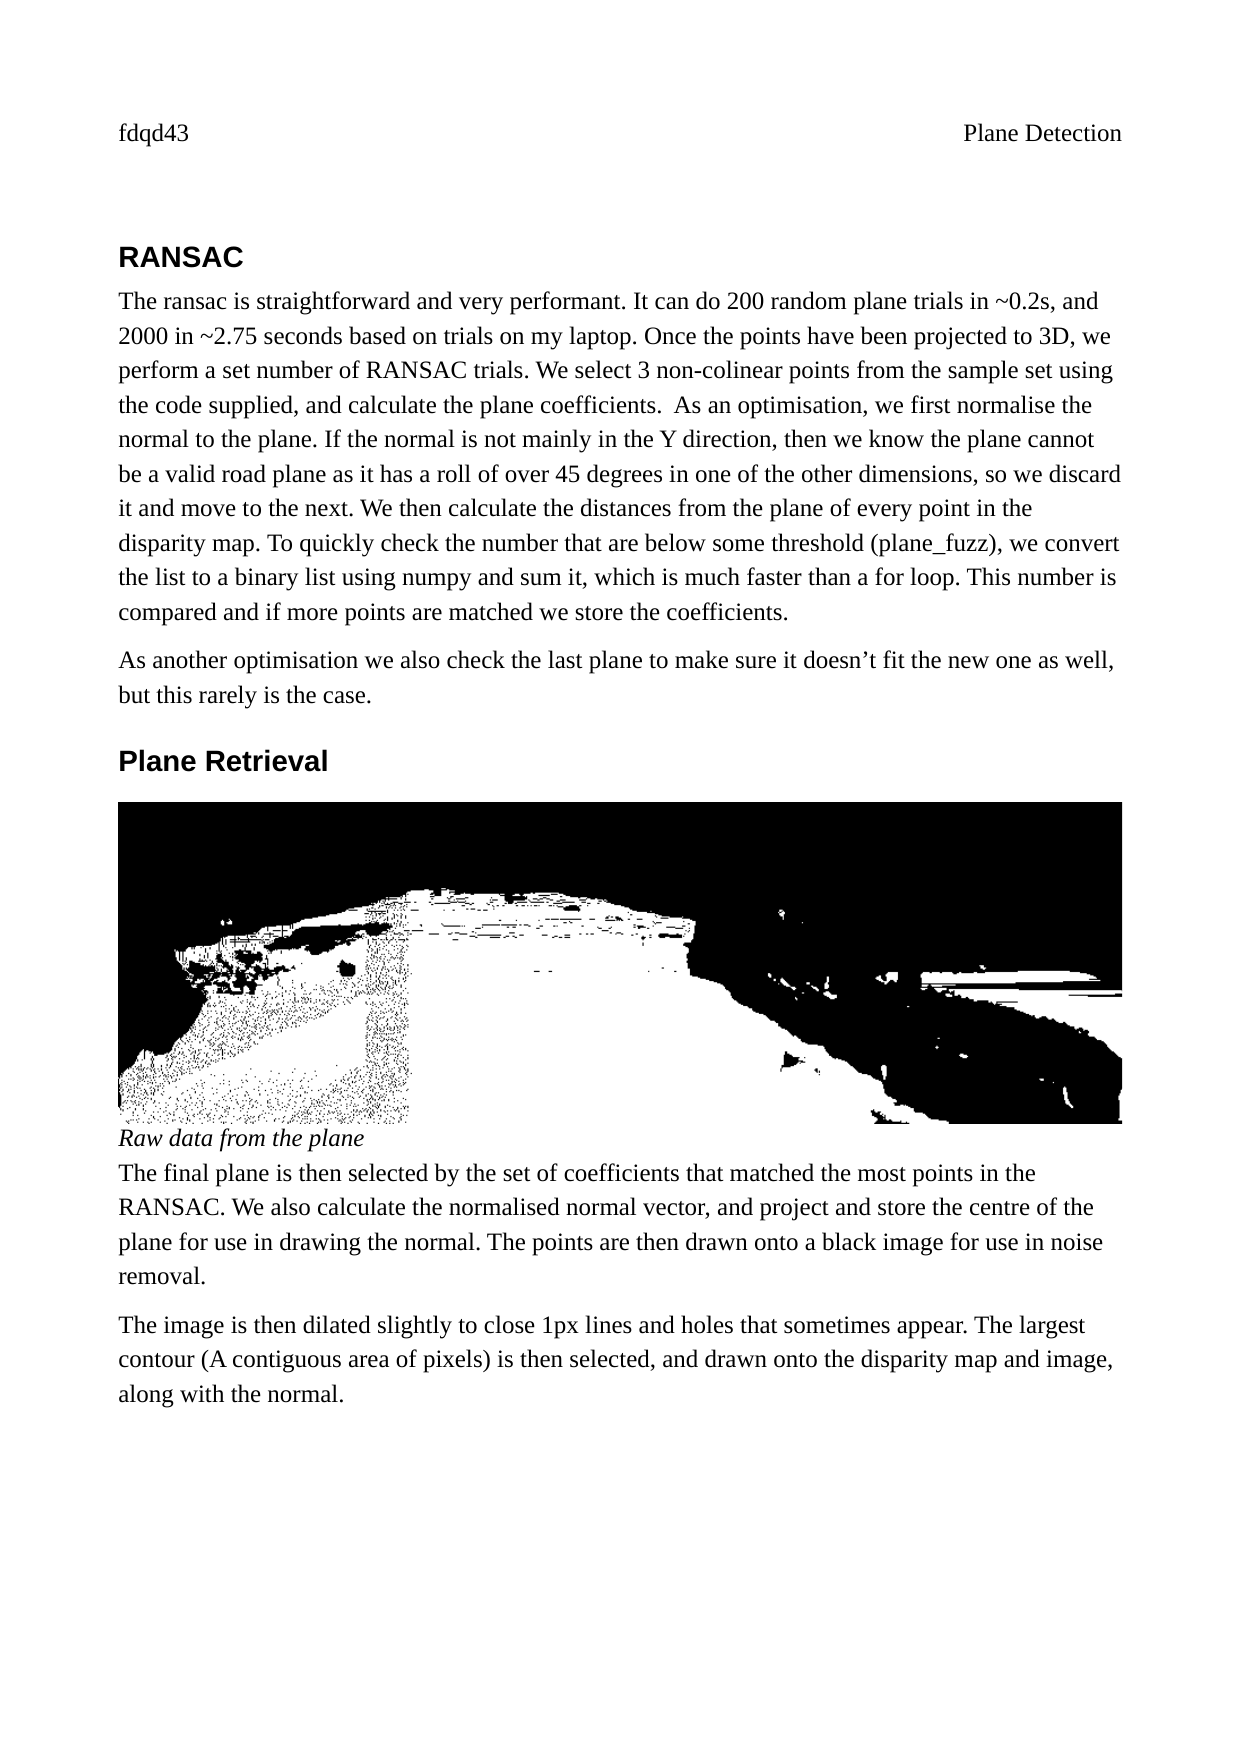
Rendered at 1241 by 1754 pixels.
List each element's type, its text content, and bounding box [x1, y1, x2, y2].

text The ransac is straightforward and very performant. It can do 200 random plane trials in ~0.2s, and 2000 in ~2.75 seconds based on trials on my laptop. Once the points have been projected to 3D, we perform a set number of RANSAC trials. We select 3 non-colinear points from the sample set using the code supplied, and calculate the plane coefficients. As an optimisation, we first normalise the normal to the plane. If the normal is not mainly in the Y direction, then we know the plane cannot be a valid road plane as it has a roll of over 45 degrees in one of the other dimensions, so we discard it and move to the next. We then calculate the distances from the plane of every point in the disparity map. To quickly check the number that are below some threshold (plane_fuzz), we convert the list to a binary list using numpy and sum it, which is much faster than a for loop. This number is compared and if more points are matched we store the coefficients. [118, 286, 1122, 625]
subtitle Plane Retrieval [118, 744, 1122, 777]
picture [118, 802, 1123, 1124]
text The image is then dilated slightly to close 1px lines and holes that sometimes appear. The largest contour (A contiguous area of pixels) is then selected, and drawn onto the disparity map and image, along with the normal. [118, 1310, 1122, 1408]
text The final plane is then selected by the set of coefficients that matched the most points in the RANSAC. We also calculate the normalised normal vector, and project and store the centre of the plane for use in drawing the normal. The points are then drawn onto a black image for use in noise removal. [118, 1152, 1122, 1290]
text [118, 790, 1122, 802]
subtitle RANSAC [118, 240, 1122, 274]
text Raw data from the plane [118, 1124, 1122, 1152]
text As another optimisation we also check the last plane to make sure it doesn’t fit the new one as well, but this rarely is the case. [118, 646, 1122, 709]
